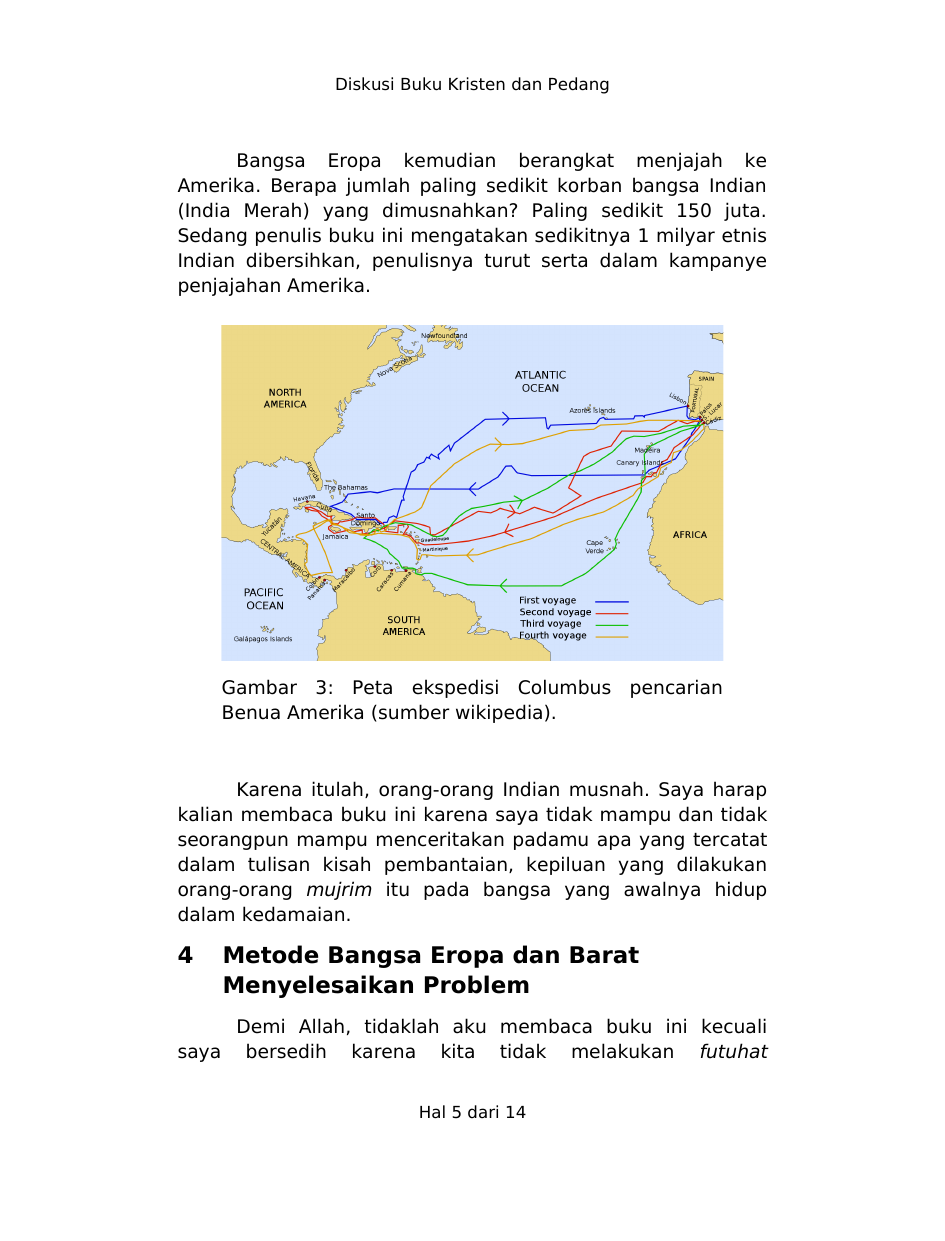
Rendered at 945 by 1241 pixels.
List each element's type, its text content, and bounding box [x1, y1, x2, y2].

subtitle Metode Bangsa Eropa dan Barat Menyelesaikan Problem [177, 942, 768, 999]
text Gambar 3: Peta ekspedisi Columbus pencarian Benua Amerika (sumber wikipedia). [221, 661, 723, 724]
picture [221, 325, 724, 661]
text Demi Allah, tidaklah aku membaca buku ini kecuali saya bersedih karena kita tidak melakukan futuhat [177, 1016, 768, 1063]
text Bangsa Eropa kemudian berangkat menjajah ke Amerika. Berapa jumlah paling sedikit korban bangsa Indian (India Merah) yang dimusnahkan? Paling sedikit 150 juta. Sedang penulis buku ini mengatakan sedikitnya 1 milyar etnis Indian dibersihkan, penulisnya turut serta dalam kampanye penjajahan Amerika. [177, 150, 768, 297]
text Karena itulah, orang-orang Indian musnah. Saya harap kalian membaca buku ini karena saya tidak mampu dan tidak seorangpun mampu menceritakan padamu apa yang tercatat dalam tulisan kisah pembantaian, kepiluan yang dilakukan orang-orang mujrim itu pada bangsa yang awalnya hidup dalam kedamaian. [177, 779, 768, 926]
